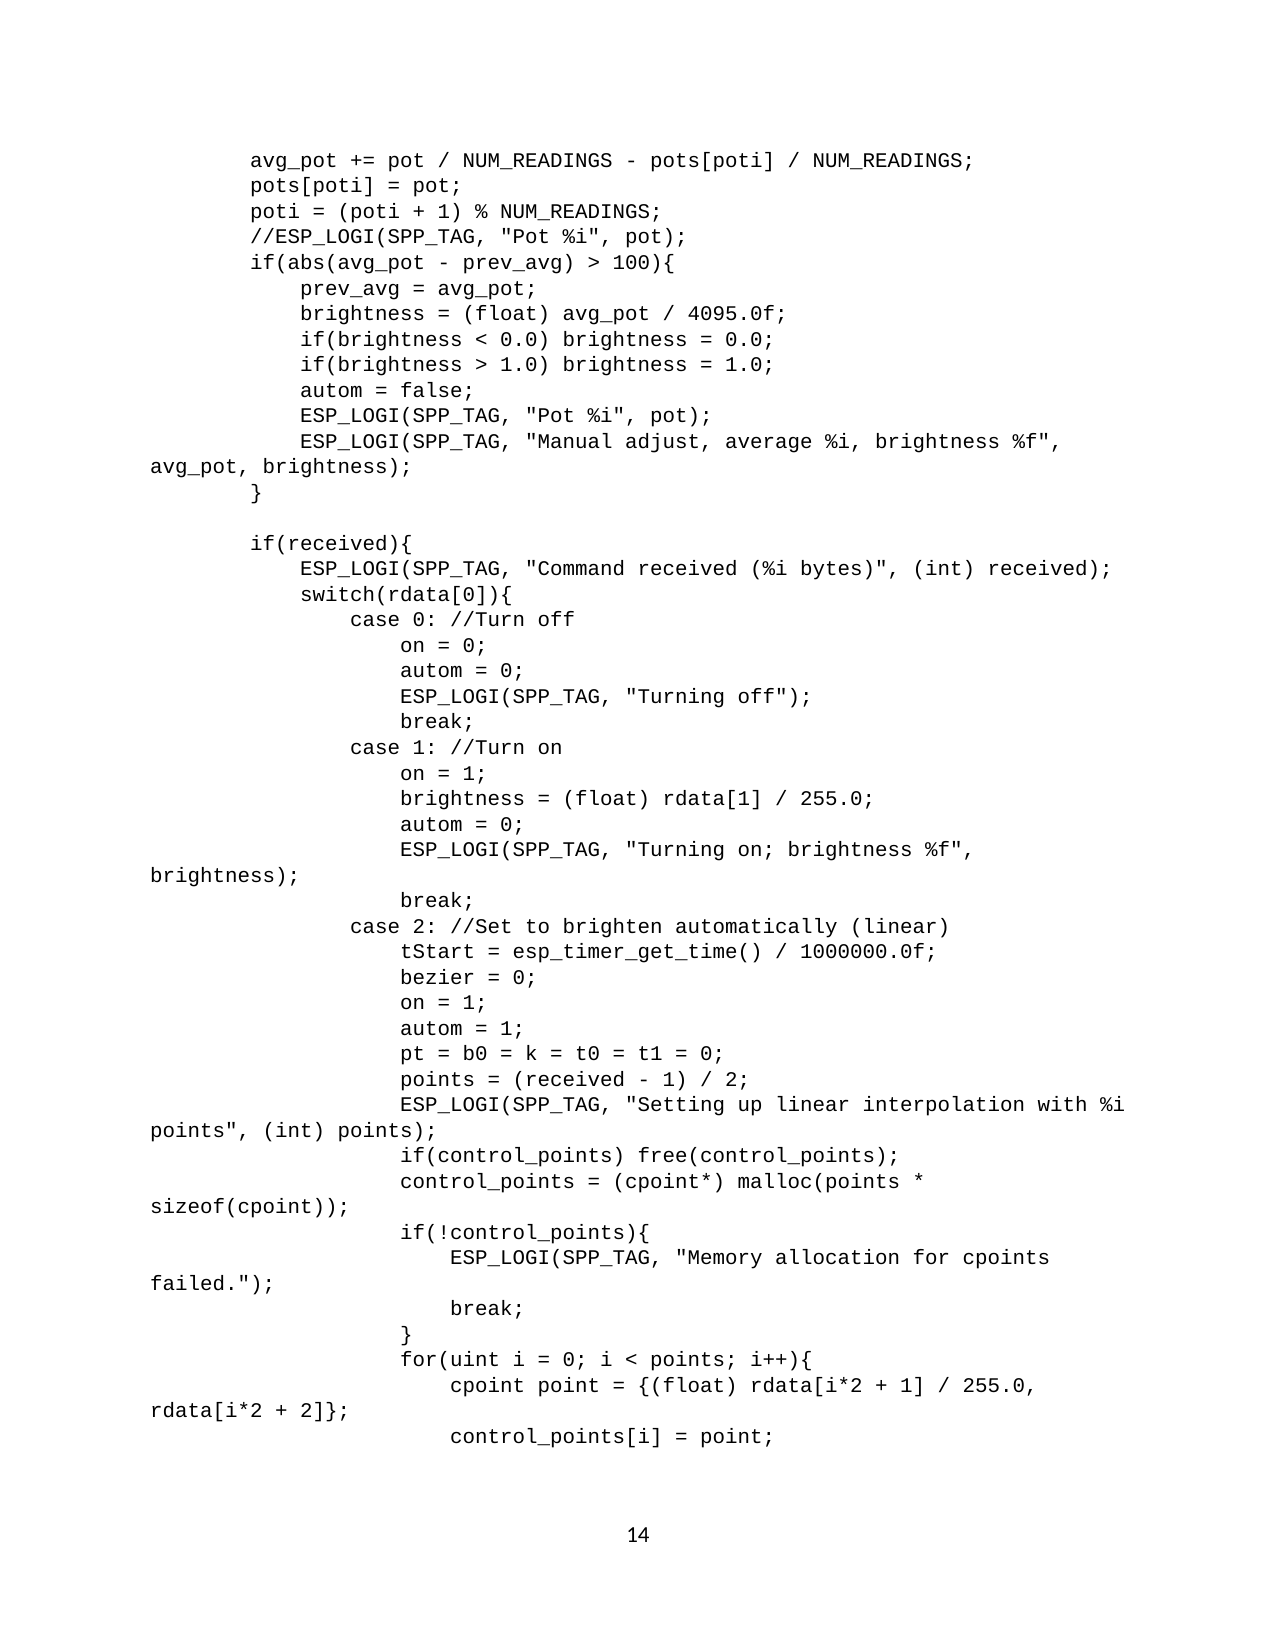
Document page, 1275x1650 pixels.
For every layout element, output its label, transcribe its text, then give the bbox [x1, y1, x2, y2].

text switch(rdata[0]){ [150, 584, 1125, 607]
text points = (received - 1) / 2; [150, 1069, 1125, 1092]
text case 0: //Turn off [150, 609, 1125, 633]
text //ESP_LOGI(SPP_TAG, "Pot %i", pot); [150, 227, 1125, 250]
text brightness = (float) rdata[1] / 255.0; [150, 788, 1125, 812]
text autom = 0; [150, 813, 1125, 837]
text control_points = (cpoint*) malloc(points * sizeof(cpoint)); [150, 1171, 1125, 1220]
text ESP_LOGI(SPP_TAG, "Pot %i", pot); [150, 405, 1125, 429]
text pt = b0 = k = t0 = t1 = 0; [150, 1043, 1125, 1067]
text if(abs(avg_pot - prev_avg) > 100){ [150, 252, 1125, 276]
text } [150, 482, 1125, 505]
text tStart = esp_timer_get_time() / 1000000.0f; [150, 941, 1125, 965]
text if(received){ [150, 533, 1125, 556]
text case 1: //Turn on [150, 737, 1125, 761]
text avg_pot += pot / NUM_READINGS - pots[poti] / NUM_READINGS; [150, 150, 1125, 174]
text ESP_LOGI(SPP_TAG, "Setting up linear interpolation with %i points", (int) points); [150, 1094, 1125, 1143]
text ESP_LOGI(SPP_TAG, "Manual adjust, average %i, brightness %f", avg_pot, brightness); [150, 431, 1125, 480]
text } [150, 1324, 1125, 1348]
text control_points[i] = point; [150, 1426, 1125, 1450]
text ESP_LOGI(SPP_TAG, "Command received (%i bytes)", (int) received); [150, 558, 1125, 582]
text case 2: //Set to brighten automatically (linear) [150, 916, 1125, 939]
text break; [150, 1298, 1125, 1322]
text ESP_LOGI(SPP_TAG, "Turning off"); [150, 686, 1125, 709]
text cpoint point = {(float) rdata[i*2 + 1] / 255.0, rdata[i*2 + 2]}; [150, 1375, 1125, 1424]
text ESP_LOGI(SPP_TAG, "Memory allocation for cpoints failed."); [150, 1247, 1125, 1297]
text autom = 1; [150, 1018, 1125, 1041]
text bezier = 0; [150, 967, 1125, 990]
text if(!control_points){ [150, 1222, 1125, 1246]
text for(uint i = 0; i < points; i++){ [150, 1349, 1125, 1373]
text on = 1; [150, 992, 1125, 1016]
text on = 1; [150, 762, 1125, 786]
text prev_avg = avg_pot; [150, 278, 1125, 301]
text ESP_LOGI(SPP_TAG, "Turning on; brightness %f", brightness); [150, 839, 1125, 888]
text autom = 0; [150, 660, 1125, 684]
text autom = false; [150, 380, 1125, 403]
text if(brightness > 1.0) brightness = 1.0; [150, 354, 1125, 378]
text poti = (poti + 1) % NUM_READINGS; [150, 201, 1125, 225]
text if(brightness < 0.0) brightness = 0.0; [150, 329, 1125, 352]
text break; [150, 711, 1125, 735]
text break; [150, 890, 1125, 914]
text if(control_points) free(control_points); [150, 1145, 1125, 1169]
text on = 0; [150, 635, 1125, 658]
text pots[poti] = pot; [150, 176, 1125, 199]
text brightness = (float) avg_pot / 4095.0f; [150, 303, 1125, 327]
